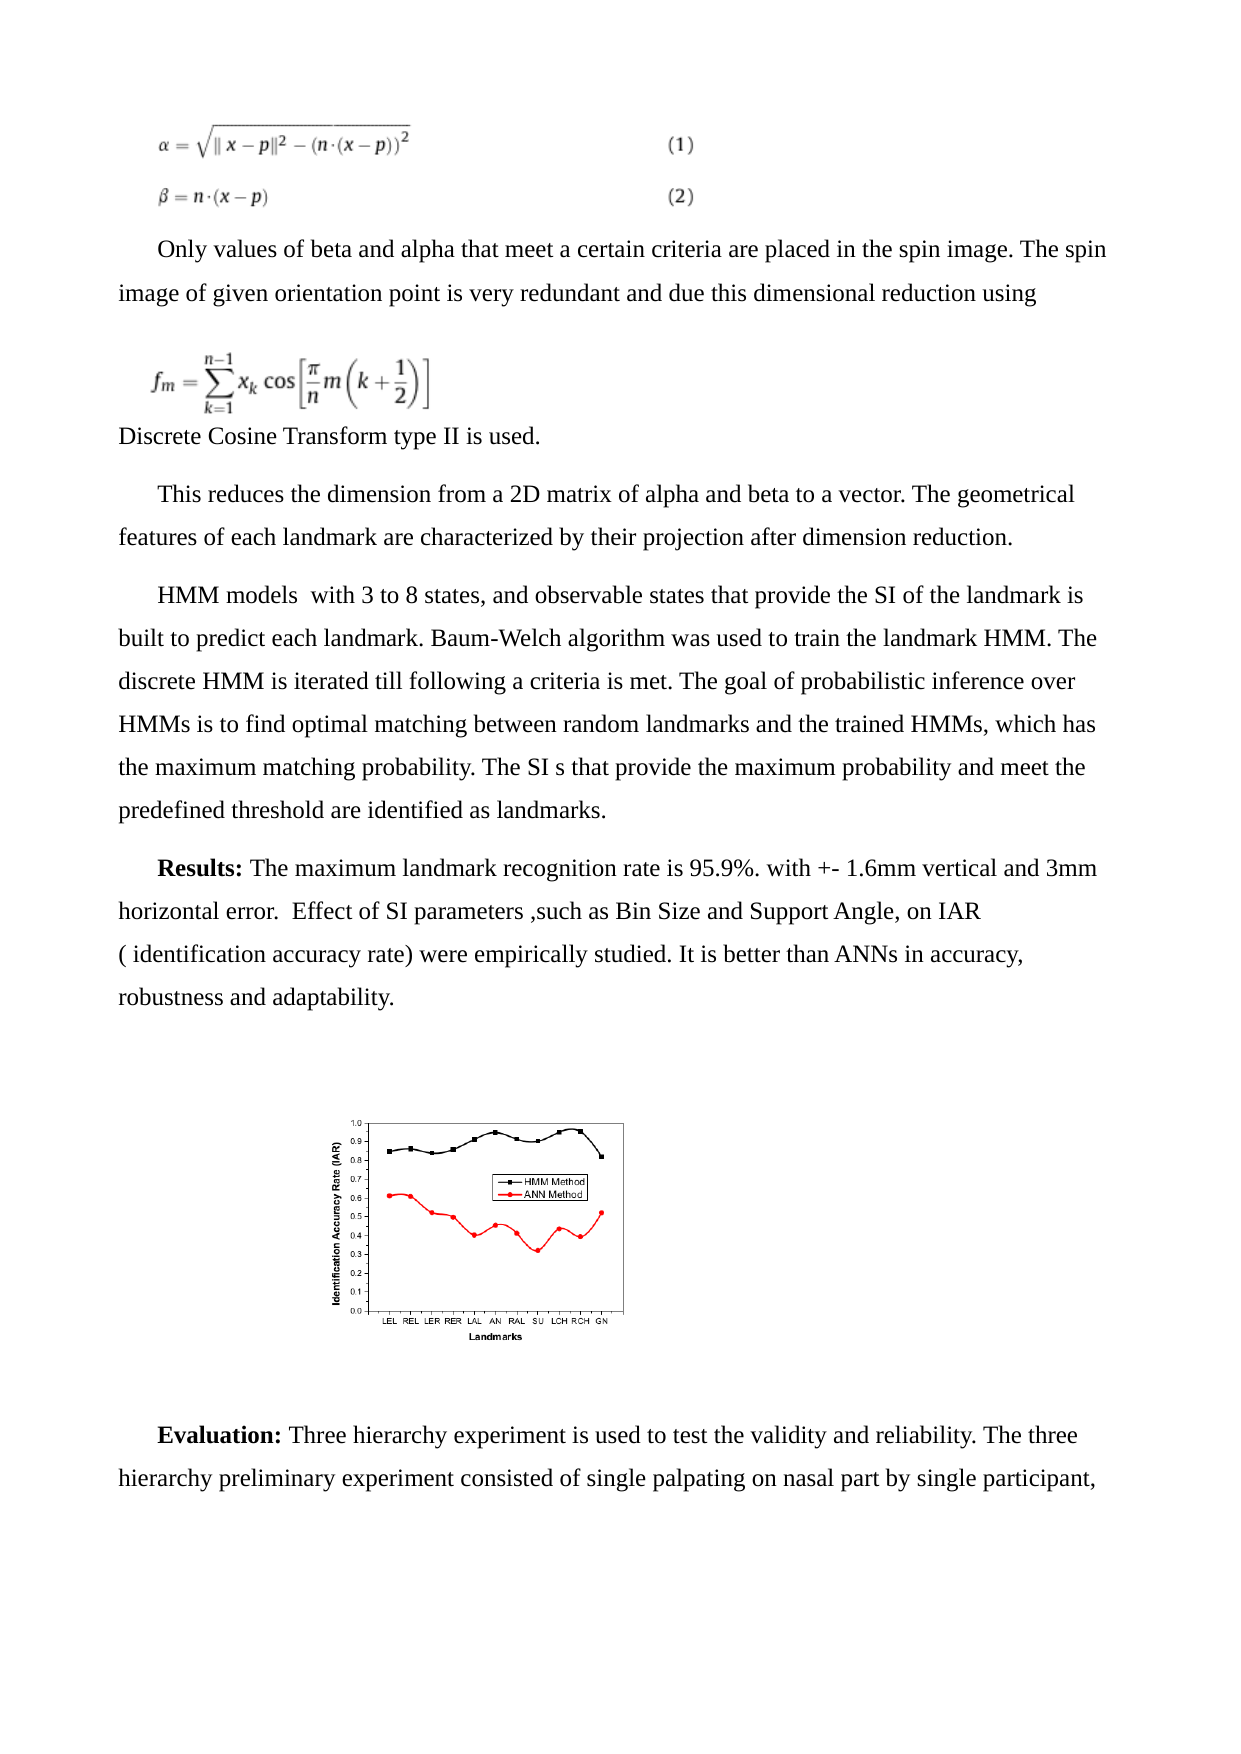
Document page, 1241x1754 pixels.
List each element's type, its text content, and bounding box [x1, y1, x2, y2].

text This reduces the dimension from a 2D matrix of alpha and beta to a vector. The geometrical features of each landmark are characterized by their projection after dimension reduction. [118, 479, 1122, 551]
picture [406, 372, 470, 422]
text HMM models with 3 to 8 states, and observable states that provide the SI of the landmark is built to predict each landmark. Baum-Welch algorithm was used to train the landmark HMM. The discrete HMM is iterated till following a criteria is met. The goal of probabilistic inference over HMMs is to find optimal matching between random landmarks and the trained HMMs, which has the maximum matching probability. The SI s that provide the maximum probability and meet the predefined threshold are identified as landmarks. [118, 580, 1122, 824]
text Only values of beta and alpha that meet a certain criteria are placed in the spin image. The spin image of given orientation point is very redundant and due this dimensional reduction using Discrete Cosine Transform type II is used. [118, 118, 1122, 450]
text Evaluation: Three hierarchy experiment is used to test the validity and reliability. The three hierarchy preliminary experiment consisted of single palpating on nasal part by single participant, [118, 1420, 1122, 1492]
picture [238, 106, 713, 221]
text Results: The maximum landmark recognition rate is 95.9%. with +- 1.6mm vertical and 3mm horizontal error. Effect of SI parameters ,such as Bin Size and Support Angle, on IAR ( identification accuracy rate) were empirically studied. It is better than ANNs in accuracy, robustness and adaptability. [118, 853, 1122, 1011]
picture [397, 1111, 633, 1349]
